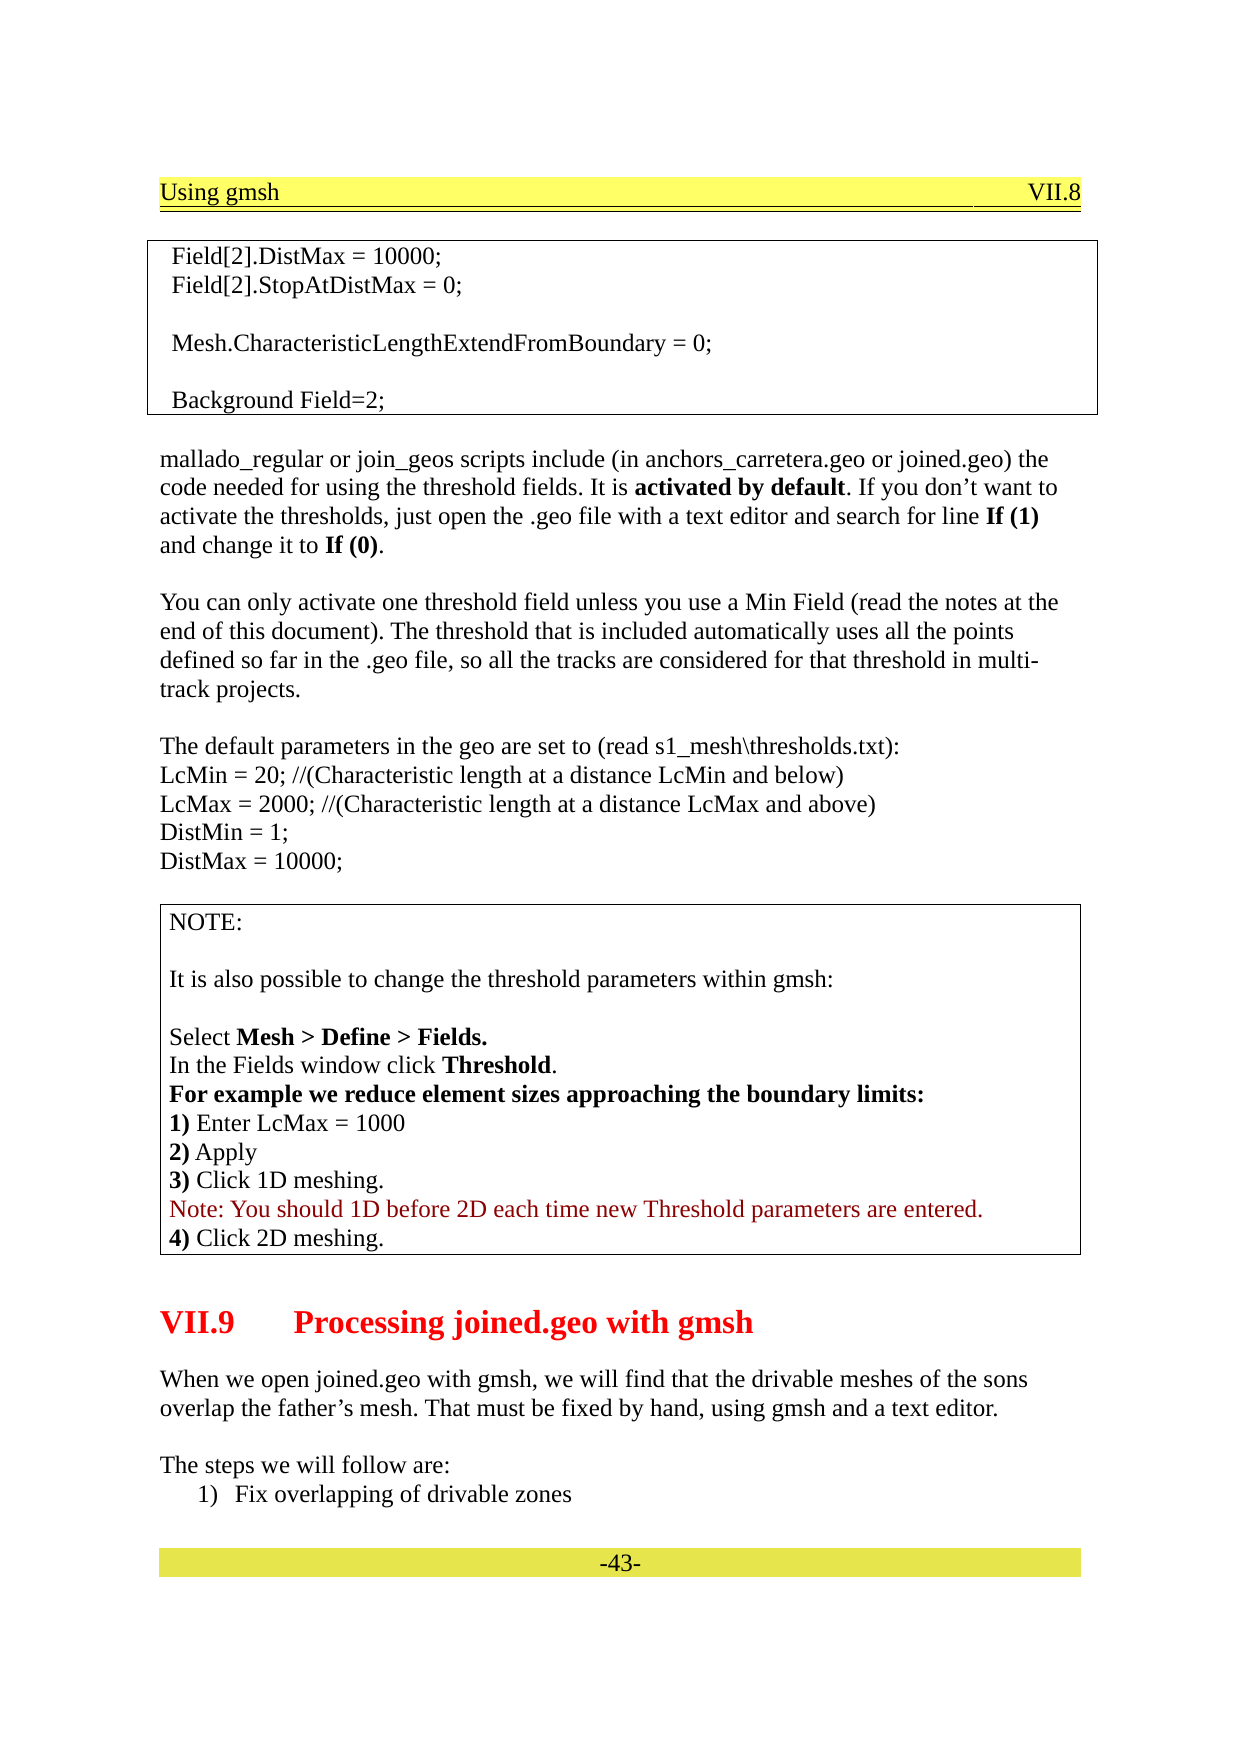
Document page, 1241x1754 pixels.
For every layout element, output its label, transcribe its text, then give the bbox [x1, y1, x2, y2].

text You can only activate one threshold field unless you use a Min Field (read the notes at the end of this document). The threshold that is included automatically uses all the points defined so far in the .geo file, so all the tracks are considered for that threshold in multi-track projects. [159, 587, 1081, 702]
text DistMax = 10000; [159, 846, 1081, 875]
text When we open joined.geo with gmsh, we will find that the drivable meshes of the sons overlap the father’s mesh. That must be fixed by hand, using gmsh and a text editor. [159, 1364, 1081, 1422]
text The default parameters in the geo are set to (read s1_mesh\thresholds.txt): LcMin = 20; //(Characteristic length at a distance LcMin and below) LcMax = 2000; //(Characteristic length at a distance LcMax and above) DistMin = 1; [159, 731, 1081, 846]
table_header Field[2].DistMax = 10000; Field[2].StopAtDistMax = 0; Mesh.CharacteristicLengthExtendFromBoundary = 0; Background Field=2; [148, 241, 1097, 414]
text NOTE: [161, 905, 1080, 936]
text The steps we will follow are: [159, 1451, 1081, 1479]
text mallado_regular or join_geos scripts include (in anchors_carretera.geo or joined.geo) the code needed for using the threshold fields. It is activated by default. If you don’t want to activate the thresholds, just open the .geo file with a text editor and search for line If (1) and change it to If (0). [159, 444, 1081, 559]
list Fix overlapping of drivable zones [197, 1479, 1081, 1508]
text Note: You should 1D before 2D each time new Threshold parameters are entered. 4) Click 2D meshing. [161, 1191, 1080, 1254]
text Select Mesh > Define > Fields. In the Fields window click Threshold. For example we reduce element sizes approaching the boundary limits: 1) Enter LcMax = 1000 2) Apply 3) Click 1D meshing. [161, 1019, 1080, 1191]
text It is also possible to change the threshold parameters within gmsh: [161, 961, 1080, 1019]
subtitle Processing joined.geo with gmsh [159, 1302, 1081, 1341]
